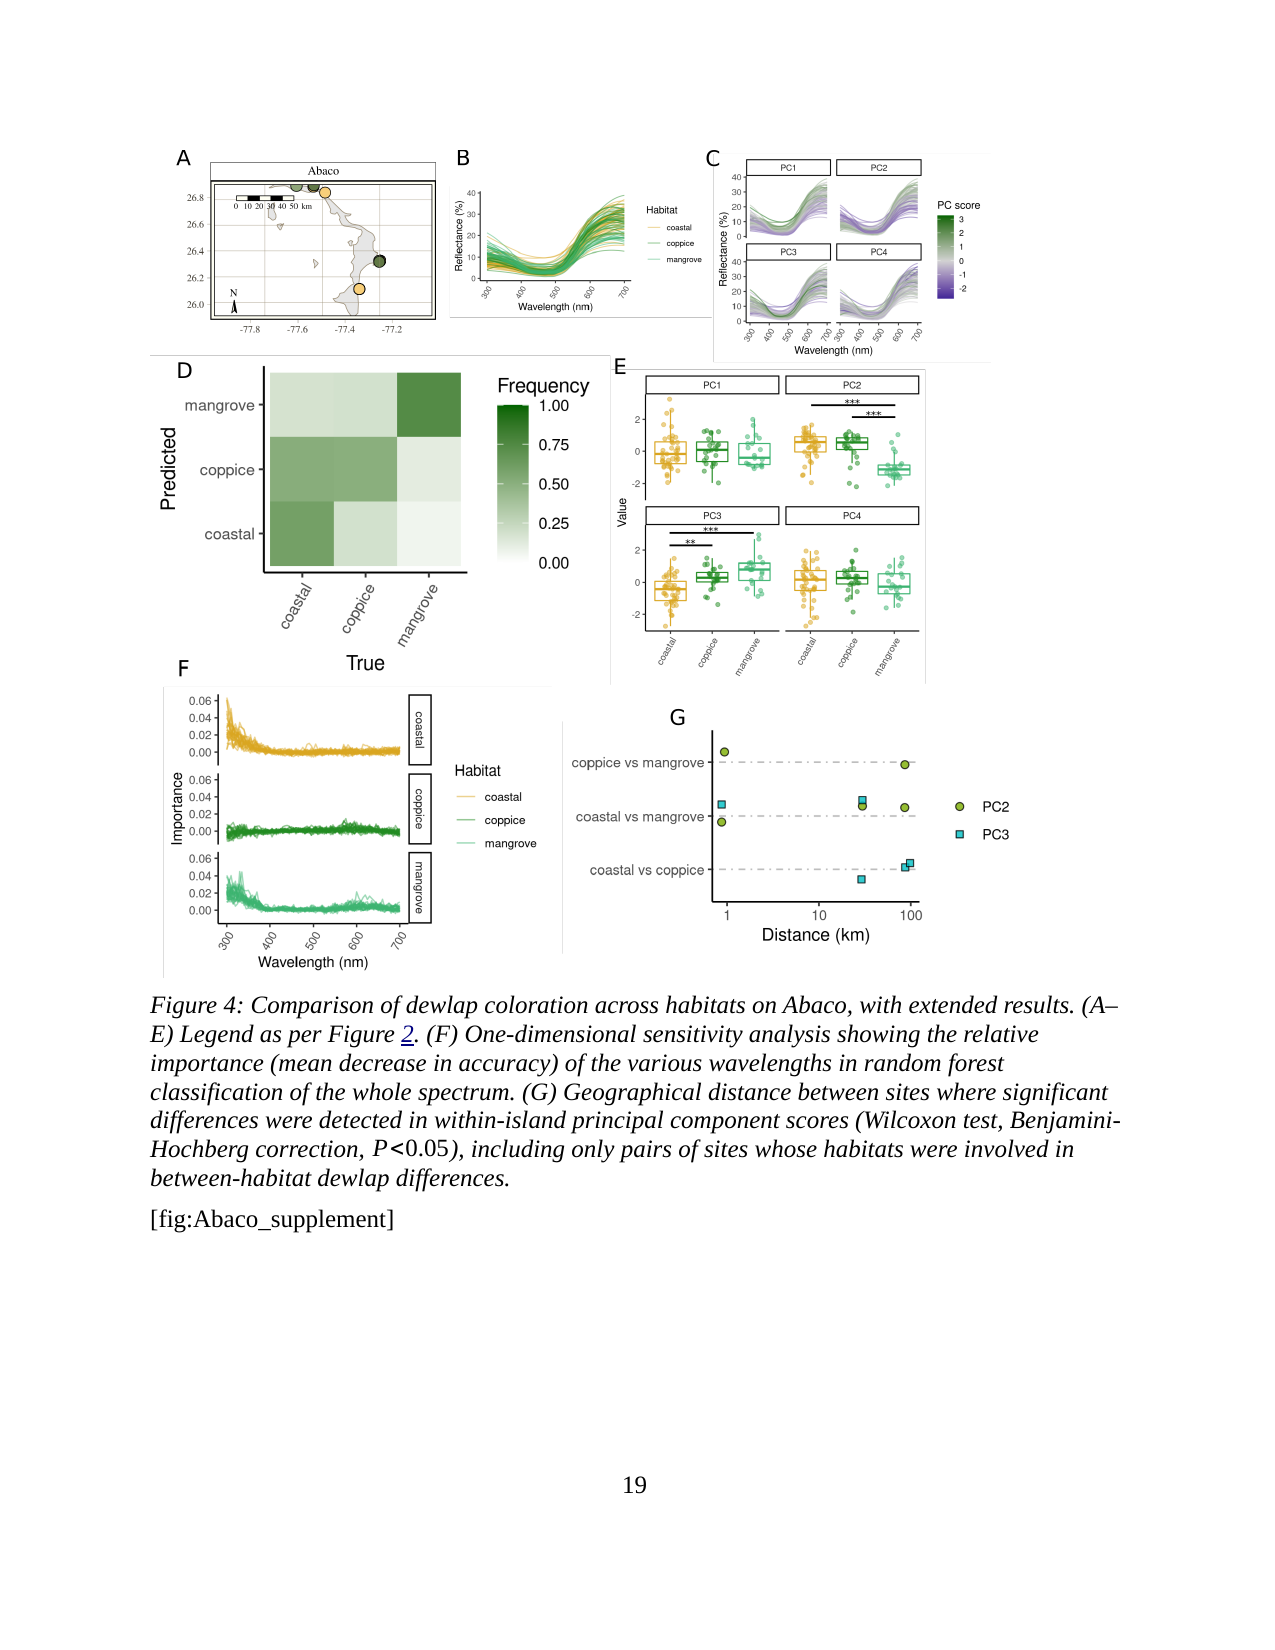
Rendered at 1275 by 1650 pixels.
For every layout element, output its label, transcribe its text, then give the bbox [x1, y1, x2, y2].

picture [150, 150, 1027, 978]
text Figure 4: Comparison of dewlap coloration across habitats on Abaco, with extended results. (A–E) Legend as per Figure 2. (F) One-dimensional sensitivity analysis showing the relative importance (mean decrease in accuracy) of the various wavelengths in random forest classification of the whole spectrum. (G) Geographical distance between sites where significant differences were detected in within-island principal component scores (Wilcoxon test, Benjamini-Hochberg correction, ), including only pairs of sites whose habitats were involved in between-habitat dewlap differences. [150, 990, 1125, 1192]
text [fig:Abaco_supplement] [150, 1204, 1125, 1233]
